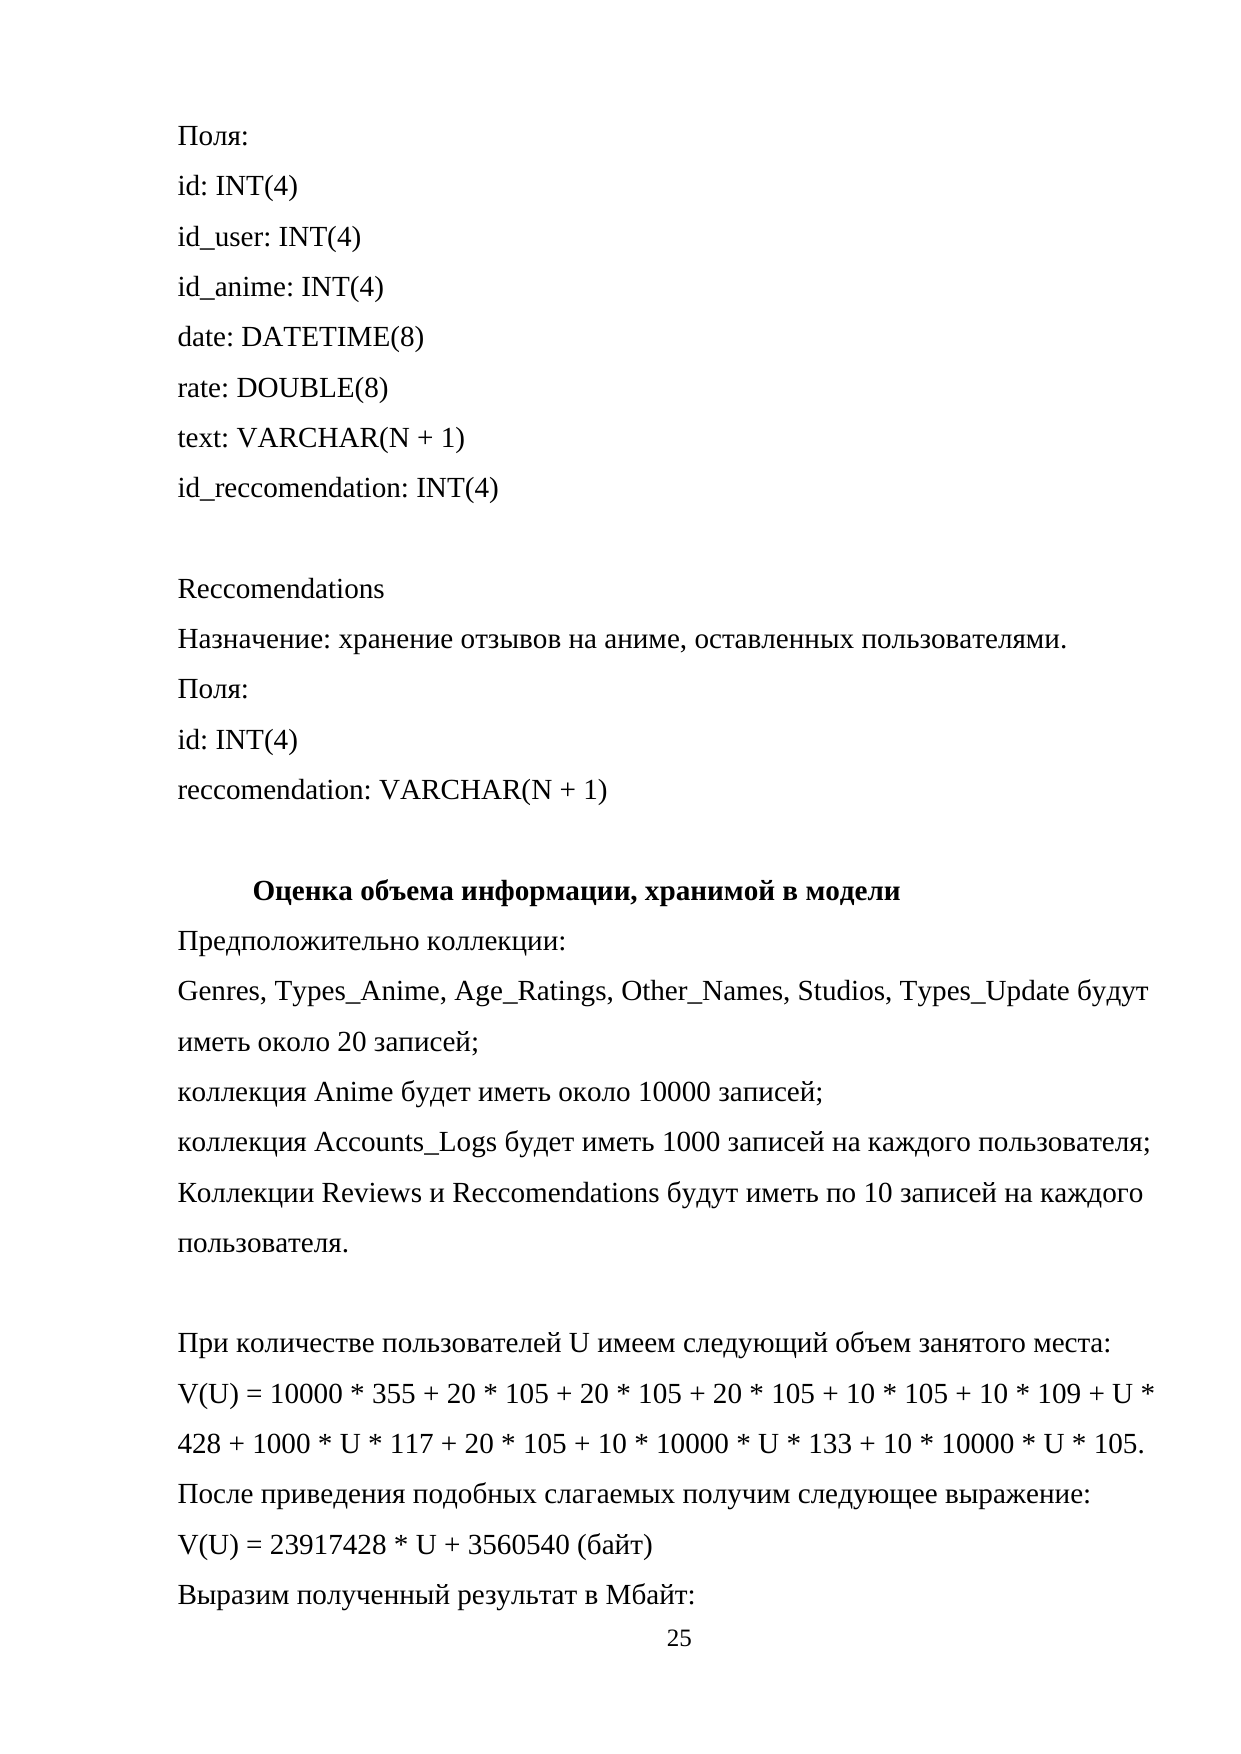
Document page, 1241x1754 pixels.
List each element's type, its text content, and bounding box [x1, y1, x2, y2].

text Поля: [177, 672, 1181, 705]
text Выразим полученный результат в Мбайт: [177, 1577, 1181, 1611]
text text: VARCHAR(N + 1) [177, 420, 1181, 453]
text Поля: [177, 118, 1181, 152]
text id_anime: INT(4) [177, 269, 1181, 303]
text Оценка объема информации, хранимой в модели [177, 873, 1181, 906]
text При количестве пользователей U имеем следующий объем занятого места: [177, 1326, 1181, 1359]
text id: INT(4) [177, 168, 1181, 202]
text reccomendation: VARCHAR(N + 1) [177, 772, 1181, 806]
text коллекция Accounts_Logs будет иметь 1000 записей на каждого пользователя; [177, 1124, 1181, 1158]
text rate: DOUBLE(8) [177, 370, 1181, 403]
text date: DATETIME(8) [177, 319, 1181, 353]
text Предположительно коллекции: [177, 923, 1181, 957]
text Назначение: хранение отзывов на аниме, оставленных пользователями. [177, 621, 1181, 655]
text Reccomendations [177, 571, 1181, 604]
text коллекция Anime будет иметь около 10000 записей; [177, 1074, 1181, 1108]
text Genres, Types_Anime, Age_Ratings, Other_Names, Studios, Types_Update будут иметь около 20 записей; [177, 973, 1181, 1057]
text id_user: INT(4) [177, 219, 1181, 252]
text V(U) = 23917428 * U + 3560540 (байт) [177, 1527, 1181, 1560]
text Коллекции Reviews и Reccomendations будут иметь по 10 записей на каждого пользователя. [177, 1175, 1181, 1258]
text V(U) = 10000 * 355 + 20 * 105 + 20 * 105 + 20 * 105 + 10 * 105 + 10 * 109 + U * 428 + 1000 * U * 117 + 20 * 105 + 10 * 10000 * U * 133 + 10 * 10000 * U * 105. [177, 1376, 1181, 1460]
text id_reccomendation: INT(4) [177, 470, 1181, 504]
text После приведения подобных слагаемых получим следующее выражение: [177, 1477, 1181, 1510]
text id: INT(4) [177, 722, 1181, 755]
